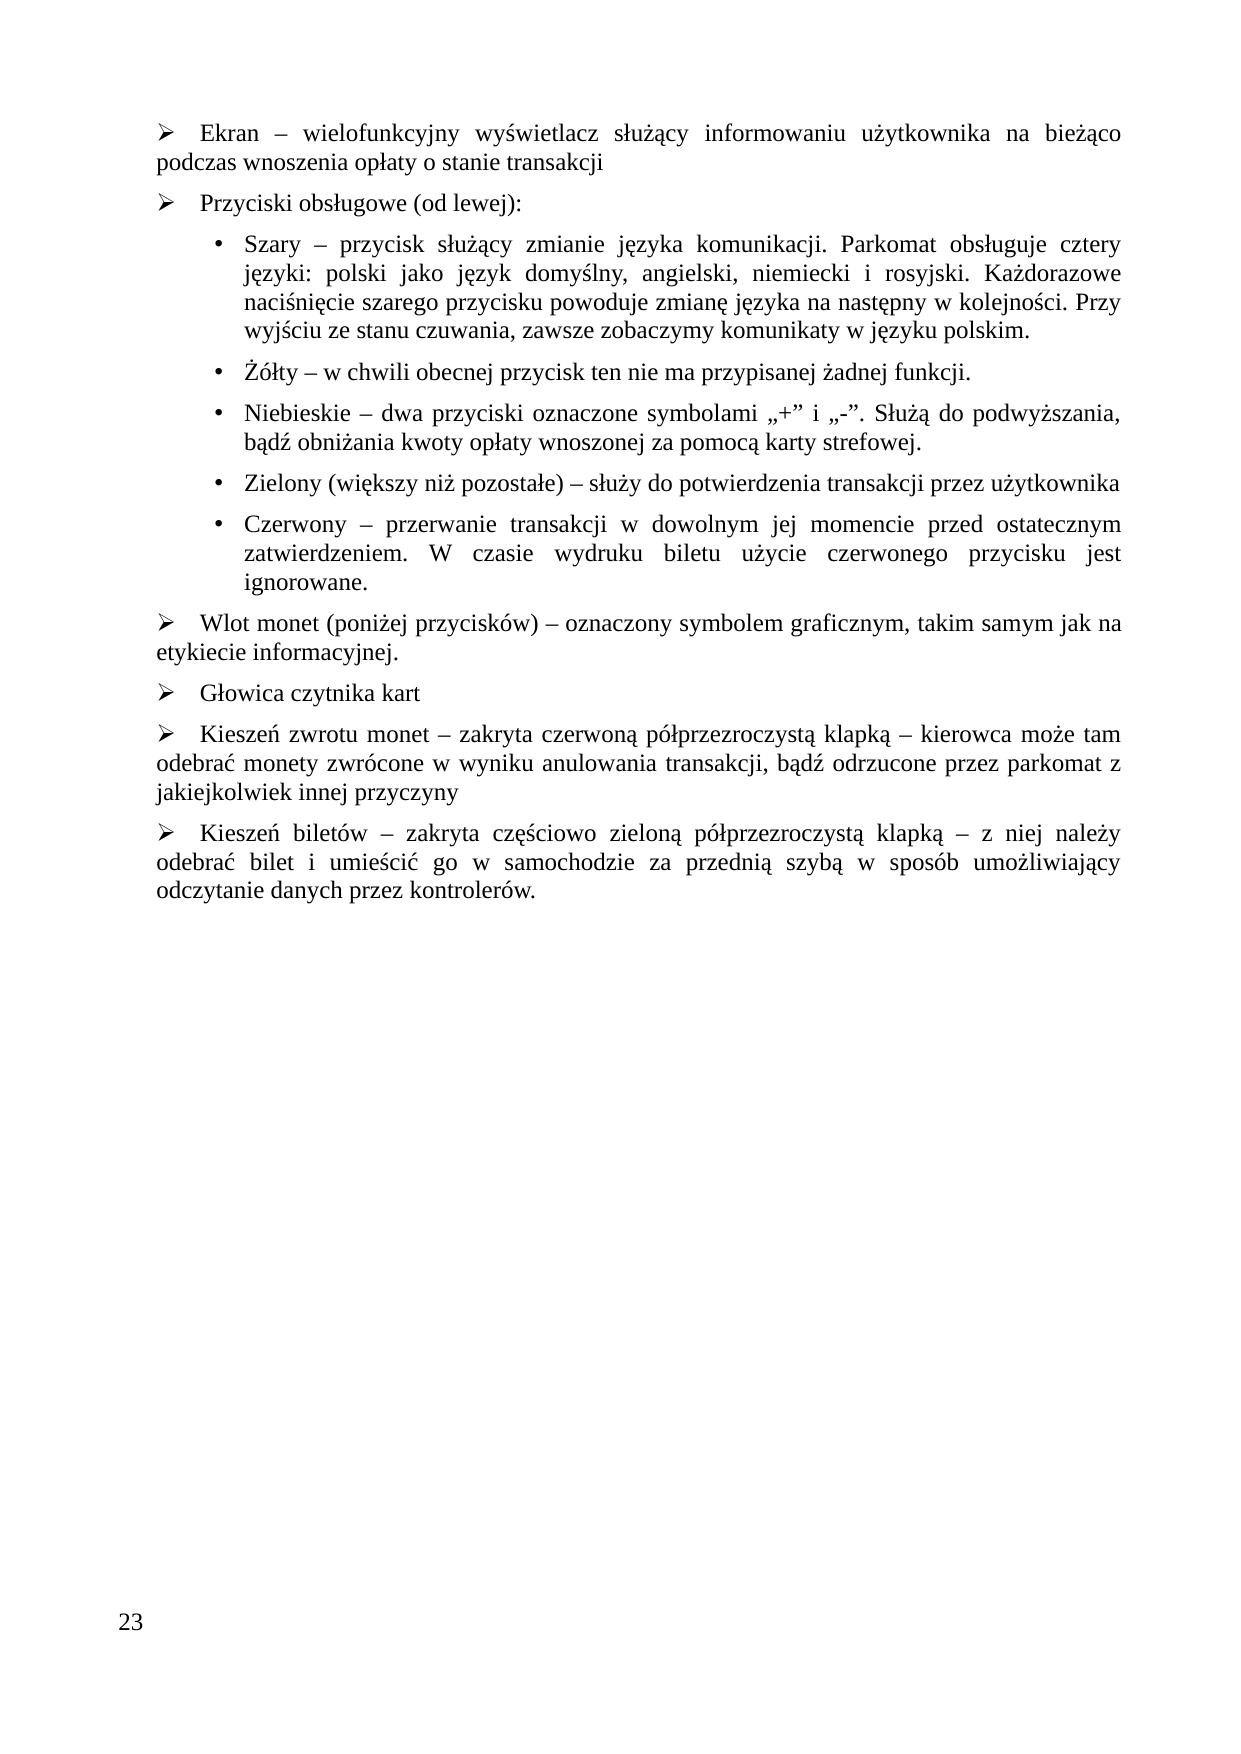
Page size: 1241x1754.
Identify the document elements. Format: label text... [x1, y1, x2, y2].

list Kieszeń zwrotu monet – zakryta czerwoną półprzezroczystą klapką – kierowca może tam odebrać monety zwrócone w wyniku anulowania transakcji, bądź odrzucone przez parkomat z jakiejkolwiek innej przyczyny [118, 719, 1122, 806]
list Głowica czytnika kart [118, 678, 1122, 707]
list Czerwony – przerwanie transakcji w dowolnym jej momencie przed ostatecznym zatwierdzeniem. W czasie wydruku biletu użycie czerwonego przycisku jest ignorowane. [214, 509, 1122, 596]
list Kieszeń biletów – zakryta częściowo zieloną półprzezroczystą klapką – z niej należy odebrać bilet i umieścić go w samochodzie za przednią szybą w sposób umożliwiający odczytanie danych przez kontrolerów. [118, 818, 1122, 904]
list Zielony (większy niż pozostałe) – służy do potwierdzenia transakcji przez użytkownika [214, 468, 1122, 497]
list Przyciski obsługowe (od lewej): [118, 188, 1122, 217]
list Żółty – w chwili obecnej przycisk ten nie ma przypisanej żadnej funkcji. [214, 357, 1122, 386]
list Ekran – wielofunkcyjny wyświetlacz służący informowaniu użytkownika na bieżąco podczas wnoszenia opłaty o stanie transakcji [118, 118, 1122, 176]
list Niebieskie – dwa przyciski oznaczone symbolami „+” i „-”. Służą do podwyższania, bądź obniżania kwoty opłaty wnoszonej za pomocą karty strefowej. [214, 398, 1122, 456]
list Wlot monet (poniżej przycisków) – oznaczony symbolem graficznym, takim samym jak na etykiecie informacyjnej. [118, 608, 1122, 666]
list Szary – przycisk służący zmianie języka komunikacji. Parkomat obsługuje cztery języki: polski jako język domyślny, angielski, niemiecki i rosyjski. Każdorazowe naciśnięcie szarego przycisku powoduje zmianę języka na następny w kolejności. Przy wyjściu ze stanu czuwania, zawsze zobaczymy komunikaty w języku polskim. [214, 229, 1122, 344]
